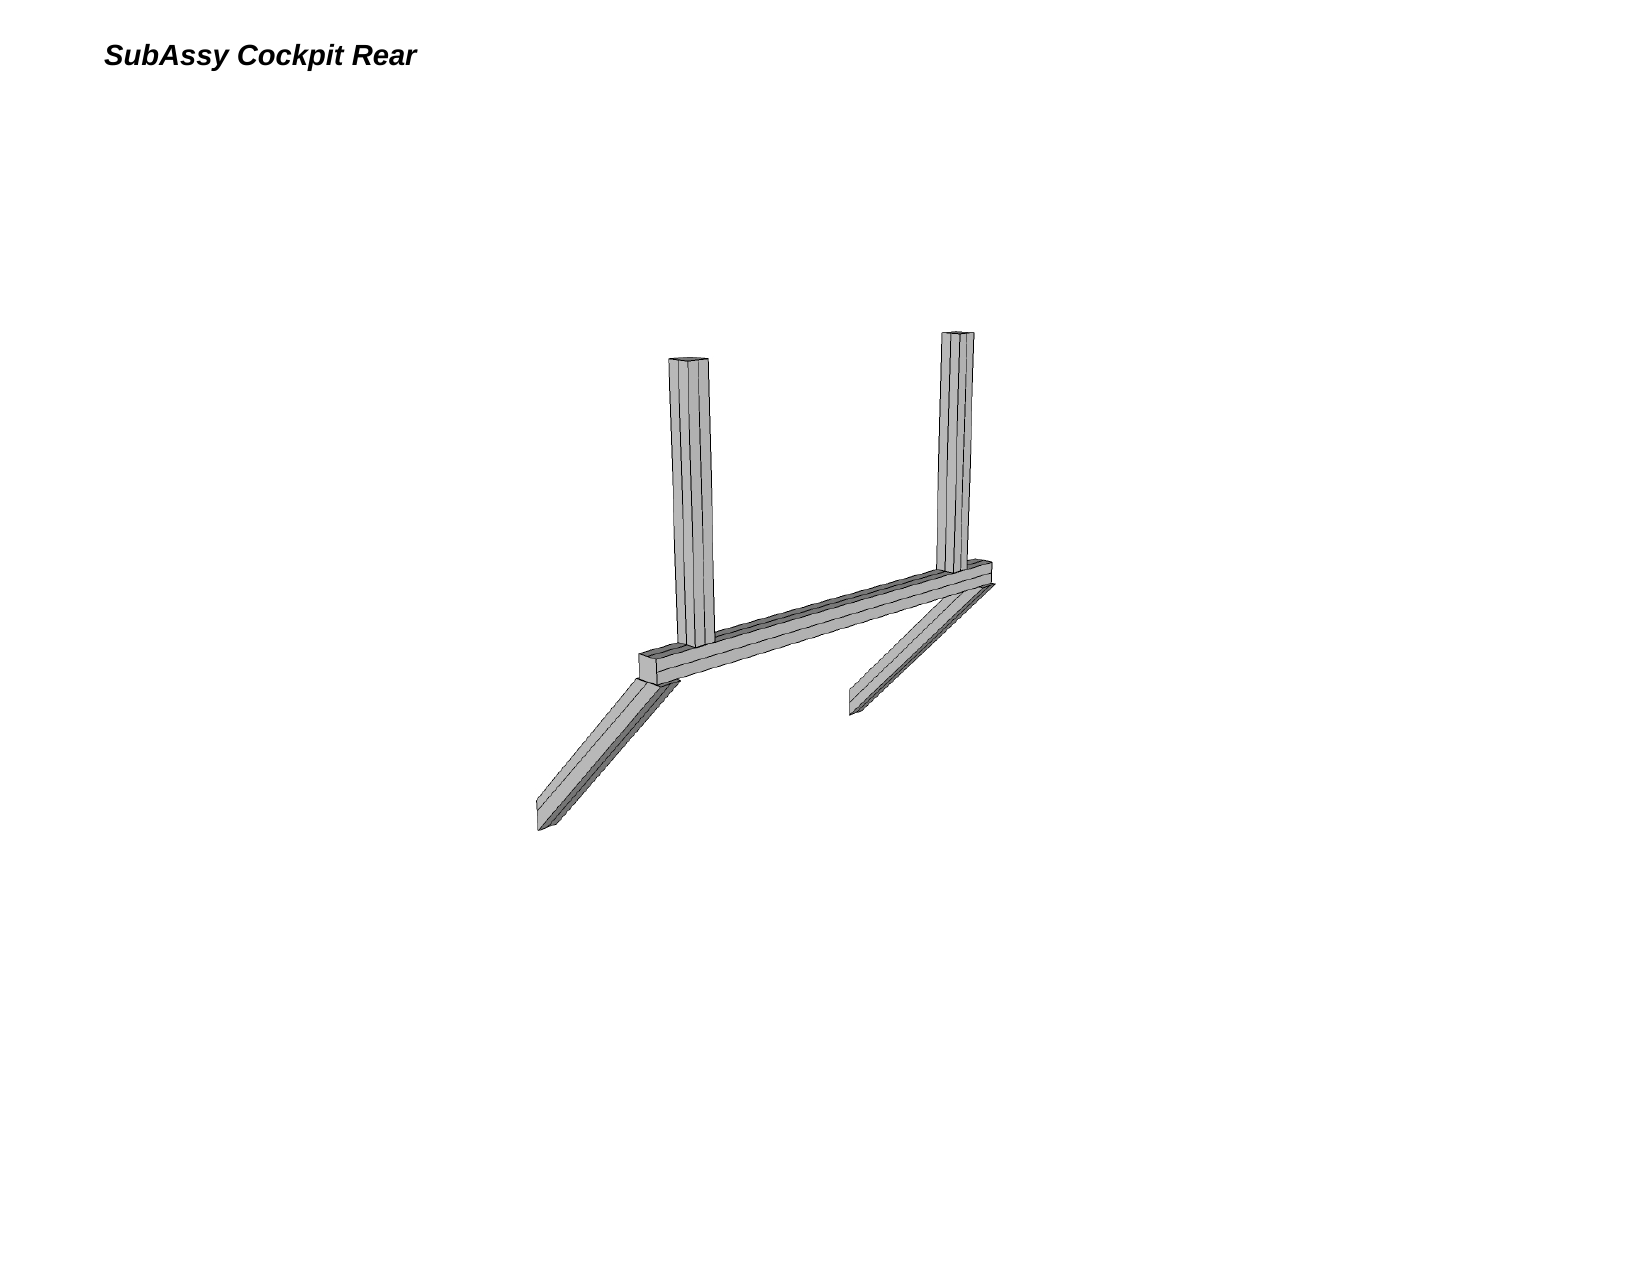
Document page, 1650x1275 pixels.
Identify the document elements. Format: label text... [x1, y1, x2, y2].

picture [30, 249, 1620, 1013]
subtitle SubAssy Cockpit Rear [30, 37, 1620, 71]
